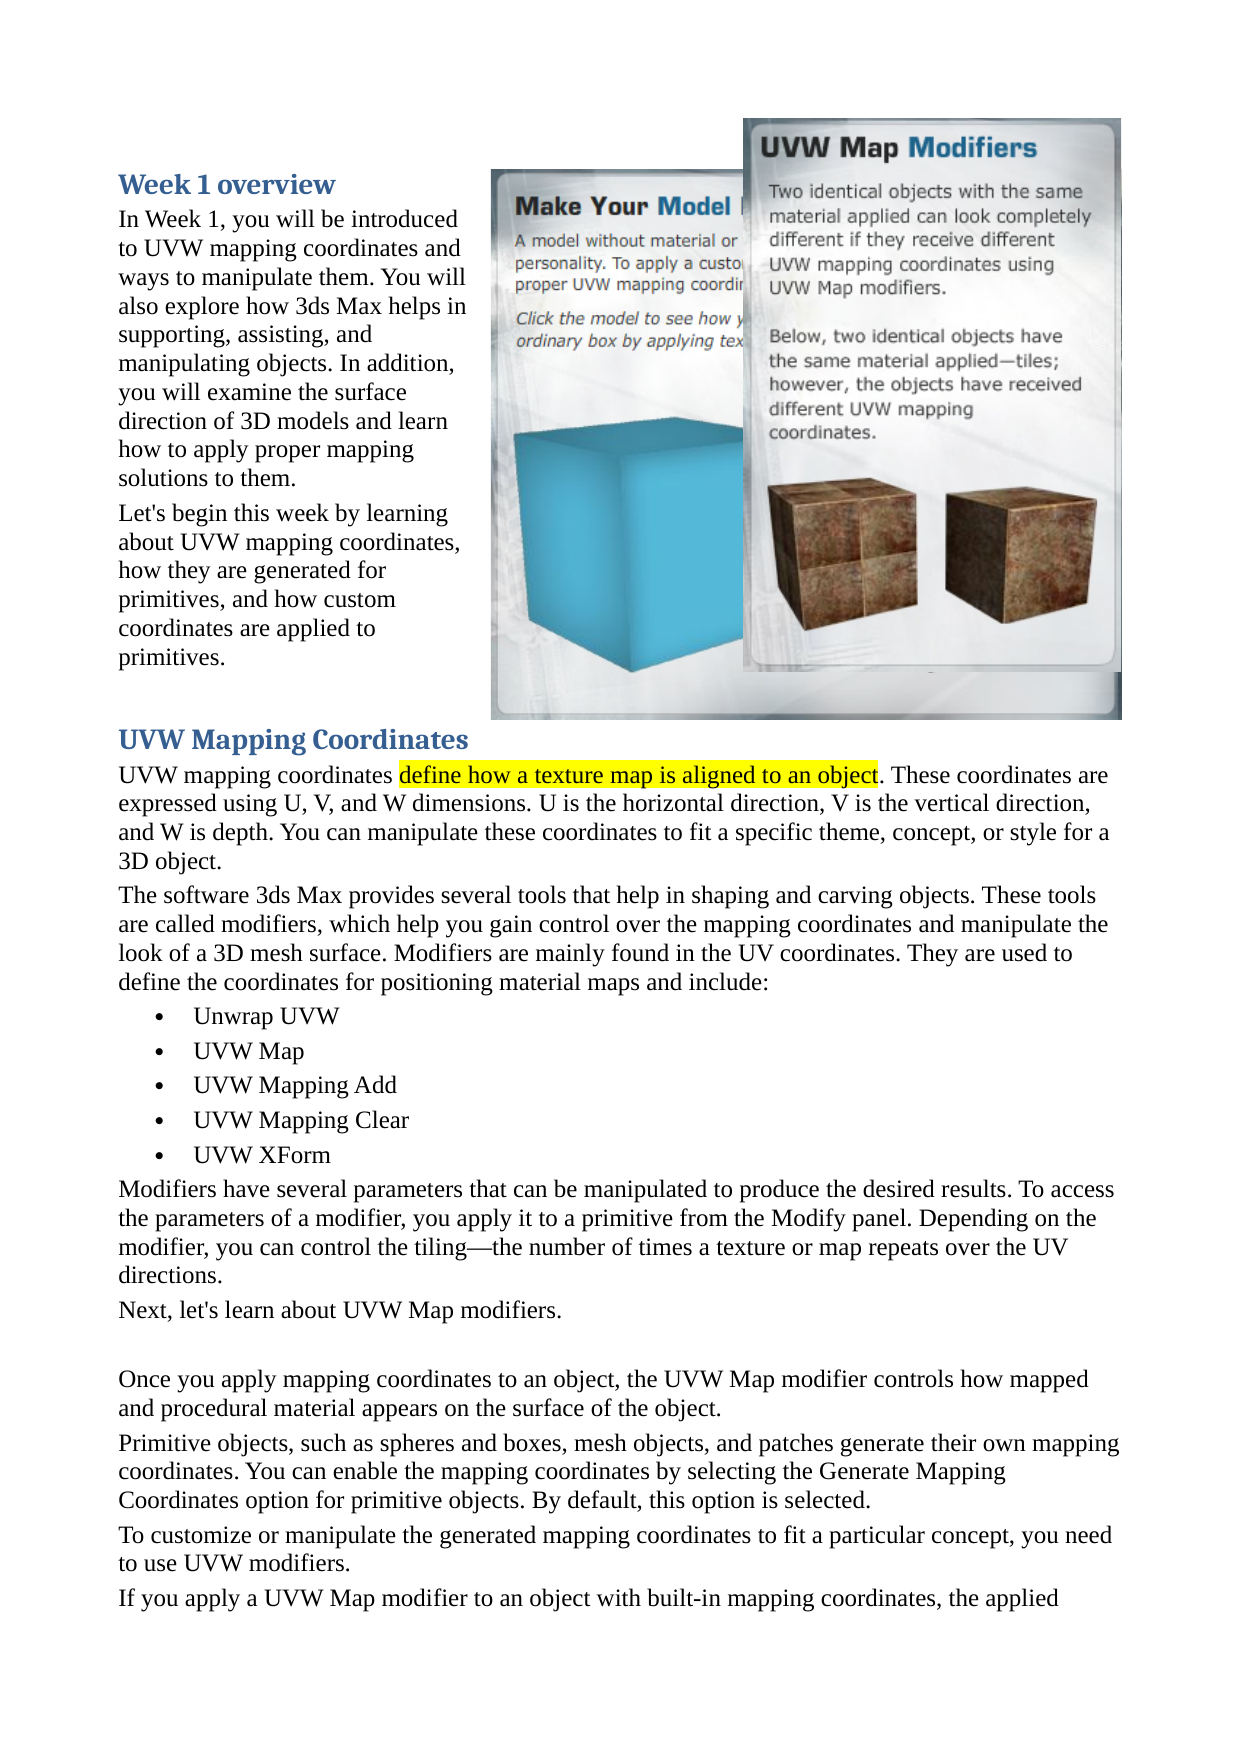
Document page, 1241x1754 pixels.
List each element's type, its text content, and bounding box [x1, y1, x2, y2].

text In Week 1, you will be introduced to UVW mapping coordinates and ways to manipulate them. You will also explore how 3ds Max helps in supporting, assisting, and manipulating objects. In addition, you will examine the surface direction of 3D models and learn how to apply proper mapping solutions to them. [118, 204, 490, 492]
list UVW Map [156, 1036, 1122, 1065]
list UVW XForm [156, 1140, 1122, 1168]
list UVW Mapping Add [156, 1071, 1122, 1099]
text Once you apply mapping coordinates to an object, the UVW Map modifier controls how mapped and procedural material appears on the surface of the object. [118, 1364, 1122, 1422]
text Next, let's learn about UVW Map modifiers. [118, 1295, 1122, 1324]
list UVW Mapping Clear [156, 1105, 1122, 1134]
text To customize or manipulate the generated mapping coordinates to fit a particular concept, you need to use UVW modifiers. [118, 1520, 1122, 1577]
text The software 3ds Max provides several tools that help in shaping and carving objects. These tools are called modifiers, which help you gain control over the mapping coordinates and manipulate the look of a 3D mesh surface. Modifiers are mainly found in the UV coordinates. They are used to define the coordinates for positioning material maps and include: [118, 881, 1122, 996]
text If you apply a UVW Map modifier to an object with built-in mapping coordinates, the applied [118, 1583, 1122, 1612]
picture [490, 118, 1122, 720]
subtitle Week 1 overview [118, 168, 743, 202]
text UVW mapping coordinates define how a texture map is aligned to an object. These coordinates are expressed using U, V, and W dimensions. U is the horizontal direction, V is the vertical direction, and W is depth. You can manipulate these coordinates to fit a specific theme, concept, or style for a 3D object. [118, 760, 1122, 875]
text Modifiers have several parameters that can be manipulated to produce the desired results. To access the parameters of a modifier, you apply it to a primitive from the Modify panel. Depending on the modifier, you can control the tiling—the number of times a texture or map repeats over the UV directions. [118, 1174, 1122, 1289]
list Unwrap UVW [156, 1001, 1122, 1030]
text Let's begin this week by learning about UVW mapping coordinates, how they are generated for primitives, and how custom coordinates are applied to primitives. [118, 498, 490, 670]
subtitle UVW Mapping Coordinates [118, 723, 1122, 757]
text Primitive objects, such as spheres and boxes, mesh objects, and patches generate their own mapping coordinates. You can enable the mapping coordinates by selecting the Generate Mapping Coordinates option for primitive objects. By default, this option is selected. [118, 1428, 1122, 1514]
